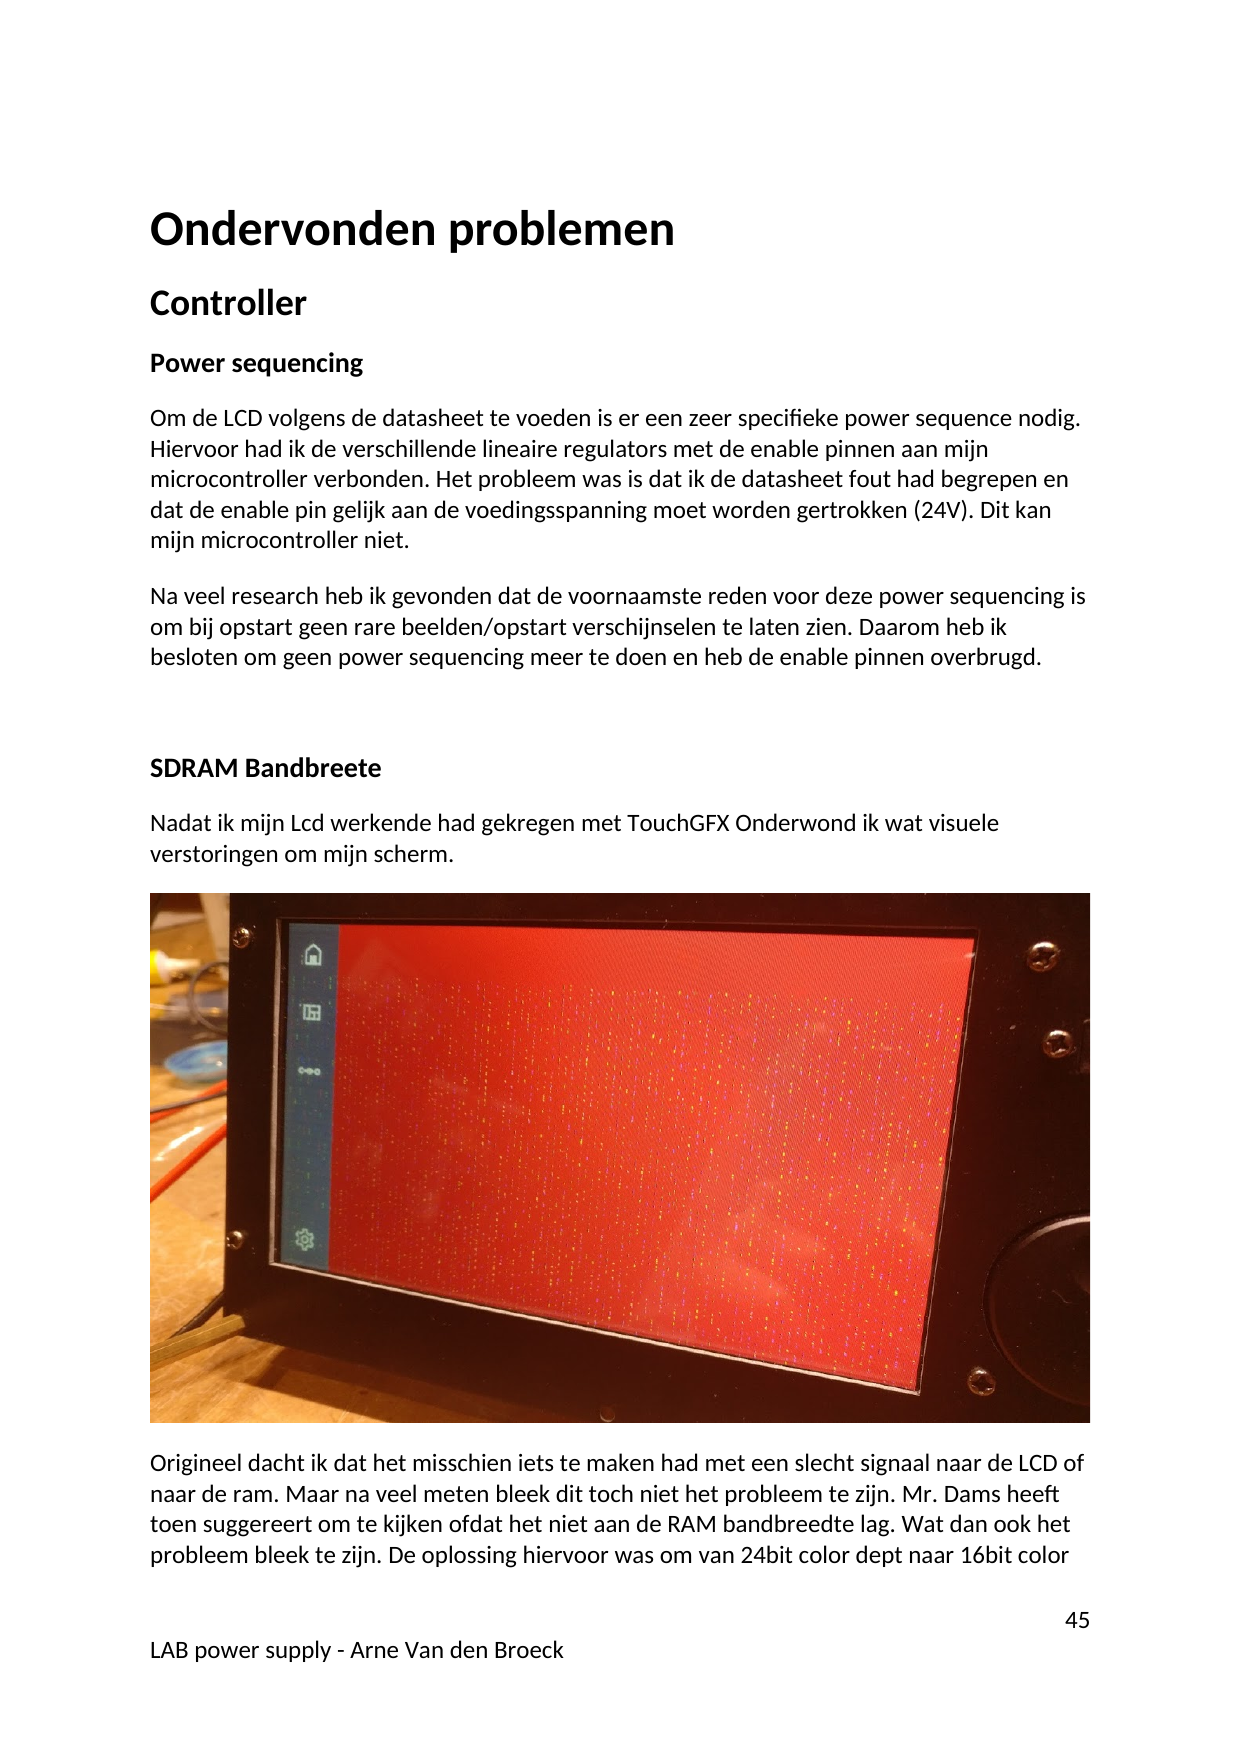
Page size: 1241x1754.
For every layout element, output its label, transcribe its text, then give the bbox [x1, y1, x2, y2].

subtitle Controller [150, 278, 1090, 324]
text Na veel research heb ik gevonden dat de voornaamste reden voor deze power sequencing is om bij opstart geen rare beelden/opstart verschijnselen te laten zien. Daarom heb ik besloten om geen power sequencing meer te doen en heb de enable pinnen overbrugd. [150, 580, 1090, 672]
subtitle Ondervonden problemen [150, 197, 1090, 258]
subtitle Power sequencing [150, 345, 1090, 379]
text Om de LCD volgens de datasheet te voeden is er een zeer specifieke power sequence nodig. Hiervoor had ik de verschillende lineaire regulators met de enable pinnen aan mijn microcontroller verbonden. Het probleem was is dat ik de datasheet fout had begrepen en dat de enable pin gelijk aan de voedingsspanning moet worden gertrokken (24V). Dit kan mijn microcontroller niet. [150, 402, 1090, 555]
text Nadat ik mijn Lcd werkende had gekregen met TouchGFX Onderwond ik wat visuele verstoringen om mijn scherm. [150, 807, 1090, 868]
text Origineel dacht ik dat het misschien iets te maken had met een slecht signaal naar de LCD of naar de ram. Maar na veel meten bleek dit toch niet het probleem te zijn. Mr. Dams heeft toen suggereert om te kijken ofdat het niet aan de RAM bandbreedte lag. Wat dan ook het probleem bleek te zijn. De oplossing hiervoor was om van 24bit color dept naar 16bit color [150, 1447, 1090, 1569]
subtitle SDRAM Bandbreete [150, 750, 1090, 784]
